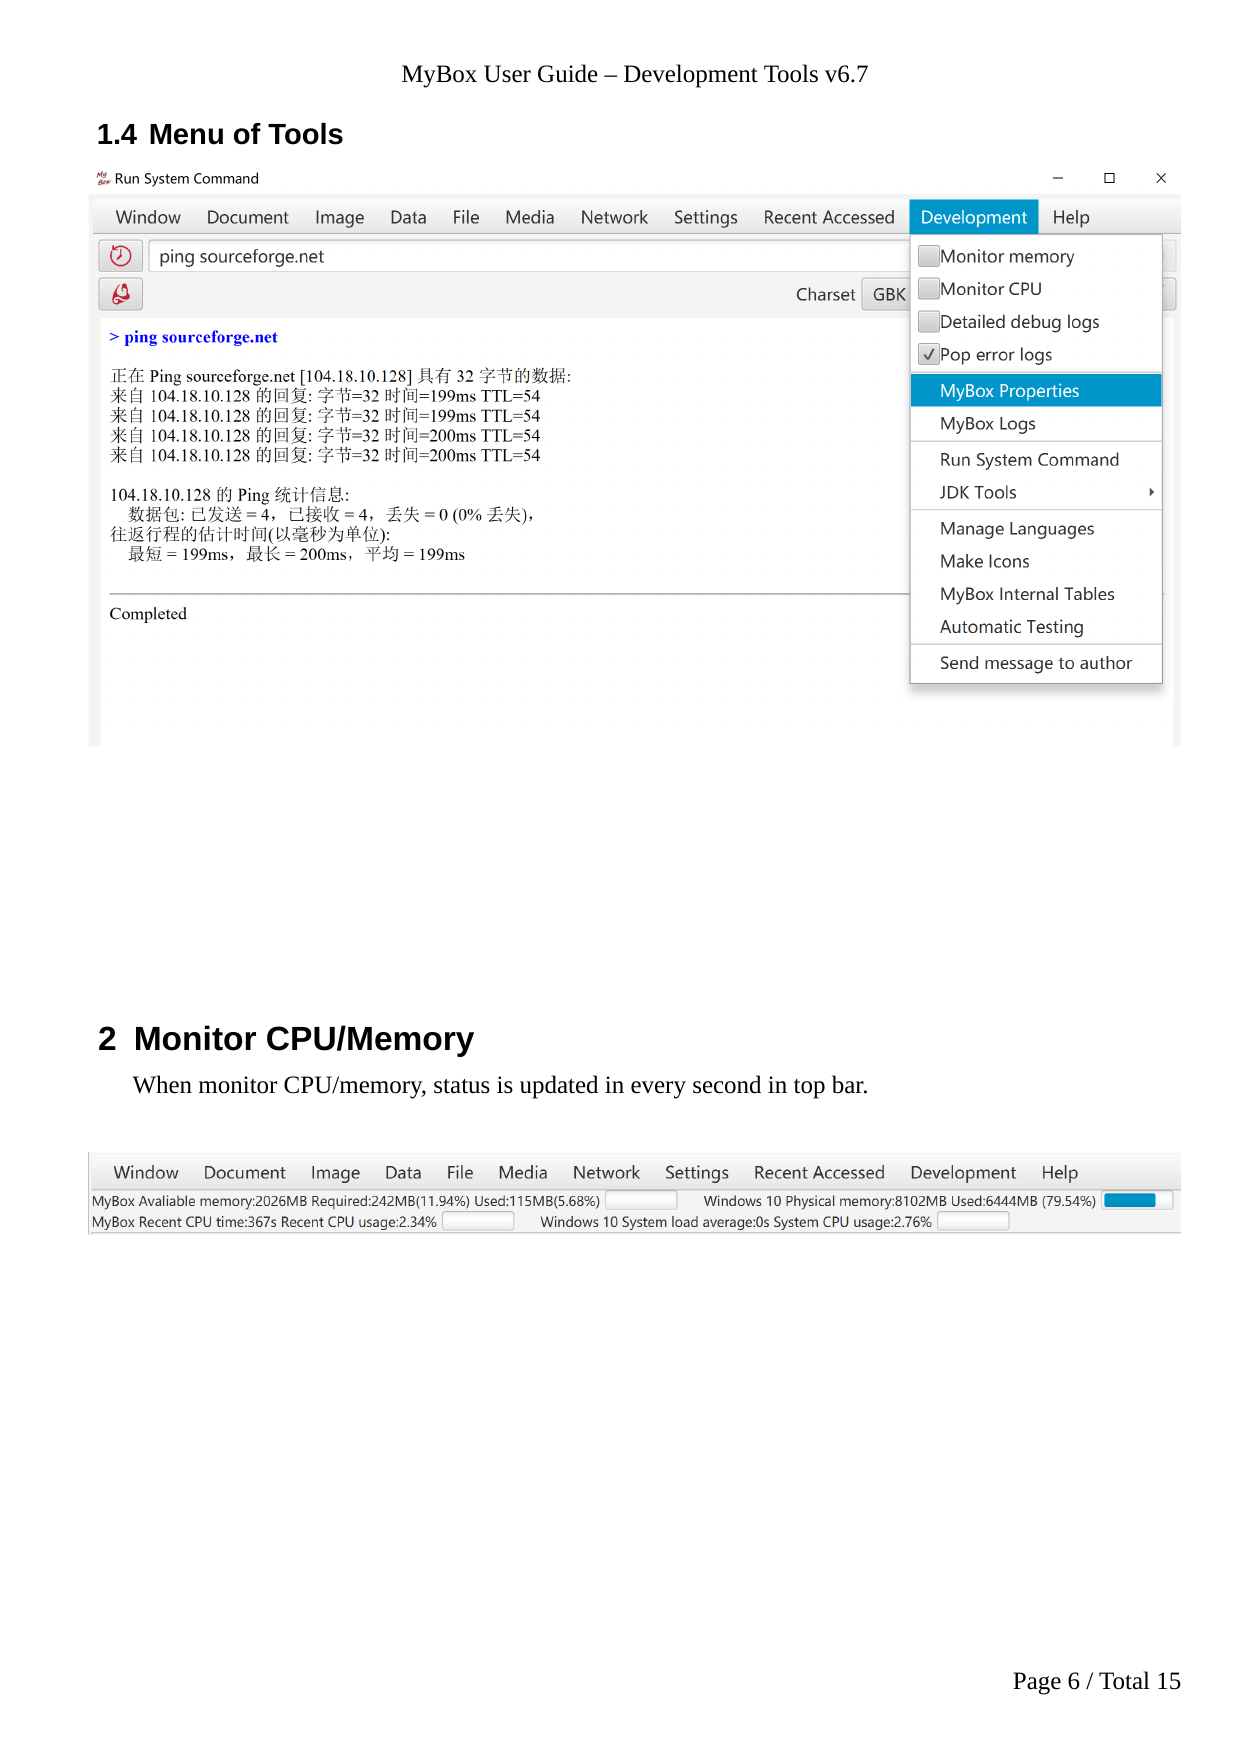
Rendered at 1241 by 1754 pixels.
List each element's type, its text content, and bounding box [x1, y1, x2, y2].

picture [88, 163, 1182, 747]
subtitle Menu of Tools [88, 117, 1181, 151]
subtitle Monitor CPU/Memory [88, 1019, 1181, 1058]
picture [88, 1152, 1182, 1235]
text When monitor CPU/memory, status is updated in every second in top bar. [88, 1070, 1181, 1099]
